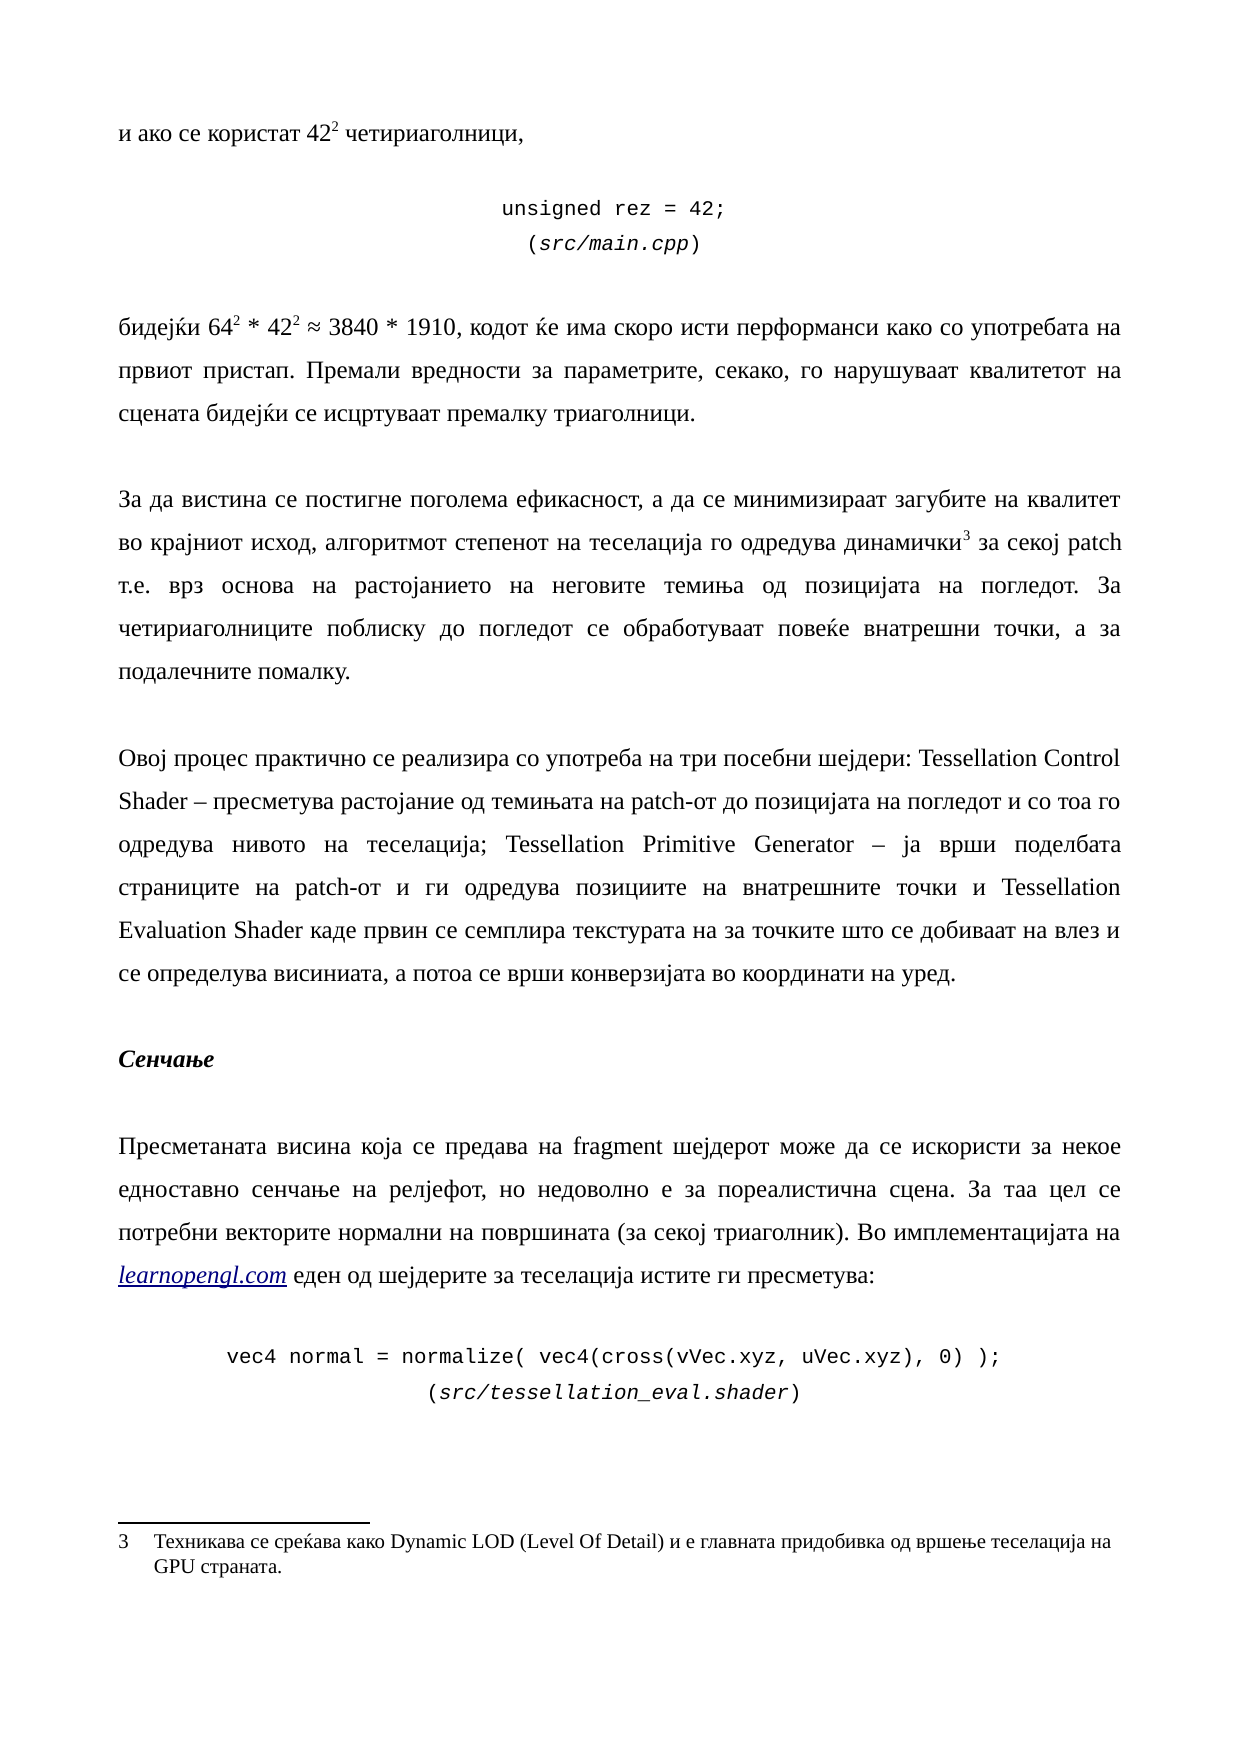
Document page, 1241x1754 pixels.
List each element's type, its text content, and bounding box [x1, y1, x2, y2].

text Техникава се среќава како Dynamic LOD (Level Of Detail) и е главната придобивка од вршење теселација на GPU страната. [118, 1529, 1122, 1578]
text За да вистина се постигне поголема ефикасност, а да се минимизираат загубите на квалитет во крајниот исход, алгоритмот степенот на теселација го одредува динамички за секој patch т.е. врз основа на растојанието на неговите темиња од позицијата на погледот. За четириаголниците поблиску до погледот се обработуваат повеќе внатрешни точки, а за подалечните помалку. [118, 484, 1122, 685]
text vec4 normal = normalize( vec4(cross(vVec.xyz, uVec.xyz), 0) ); [118, 1346, 1122, 1370]
text Пресметаната висина која се предава на fragment шејдерот може да се искористи за некое едноставно сенчање на релјефот, но недоволно е за пореалистична сцена. За таа цел се потребни векторите нормални на површината (за секој триаголник). Во имплементацијата на learnopengl.com еден од шејдерите за теселација истите ги пресметува: [118, 1131, 1122, 1289]
text (src/main.cpp) [118, 233, 1122, 257]
text и ако се користат 422 четириаголници, [118, 118, 1122, 148]
text Сенчање [118, 1044, 1122, 1073]
text бидејќи 642 * 422 ≈ 3840 * 1910, кодот ќе има скоро исти перформанси како со употребата на првиот пристап. Премали вредности за параметрите, секако, го нарушуваат квалитетот на сцената бидејќи се исцртуваат премалку триаголници. [118, 312, 1122, 427]
text Овој процес практично се реализира со употреба на три посебни шејдери: Tessellation Control Shader – пресметува растојание од темињата на patch-от до позицијата на погледот и со тоа го одредува нивото на теселација; Tessellation Primitive Generator – ја врши поделбата страниците на patch-от и ги одредува позициите на внатрешните точки и Tessellation Evaluation Shader каде првин се семплира текстурата на за точките што се добиваат на влез и се определува висиниата, а потоа се врши конверзијата во координати на уред. [118, 743, 1122, 987]
text (src/tessellation_eval.shader) [118, 1382, 1122, 1406]
text unsigned rez = 42; [118, 198, 1122, 222]
